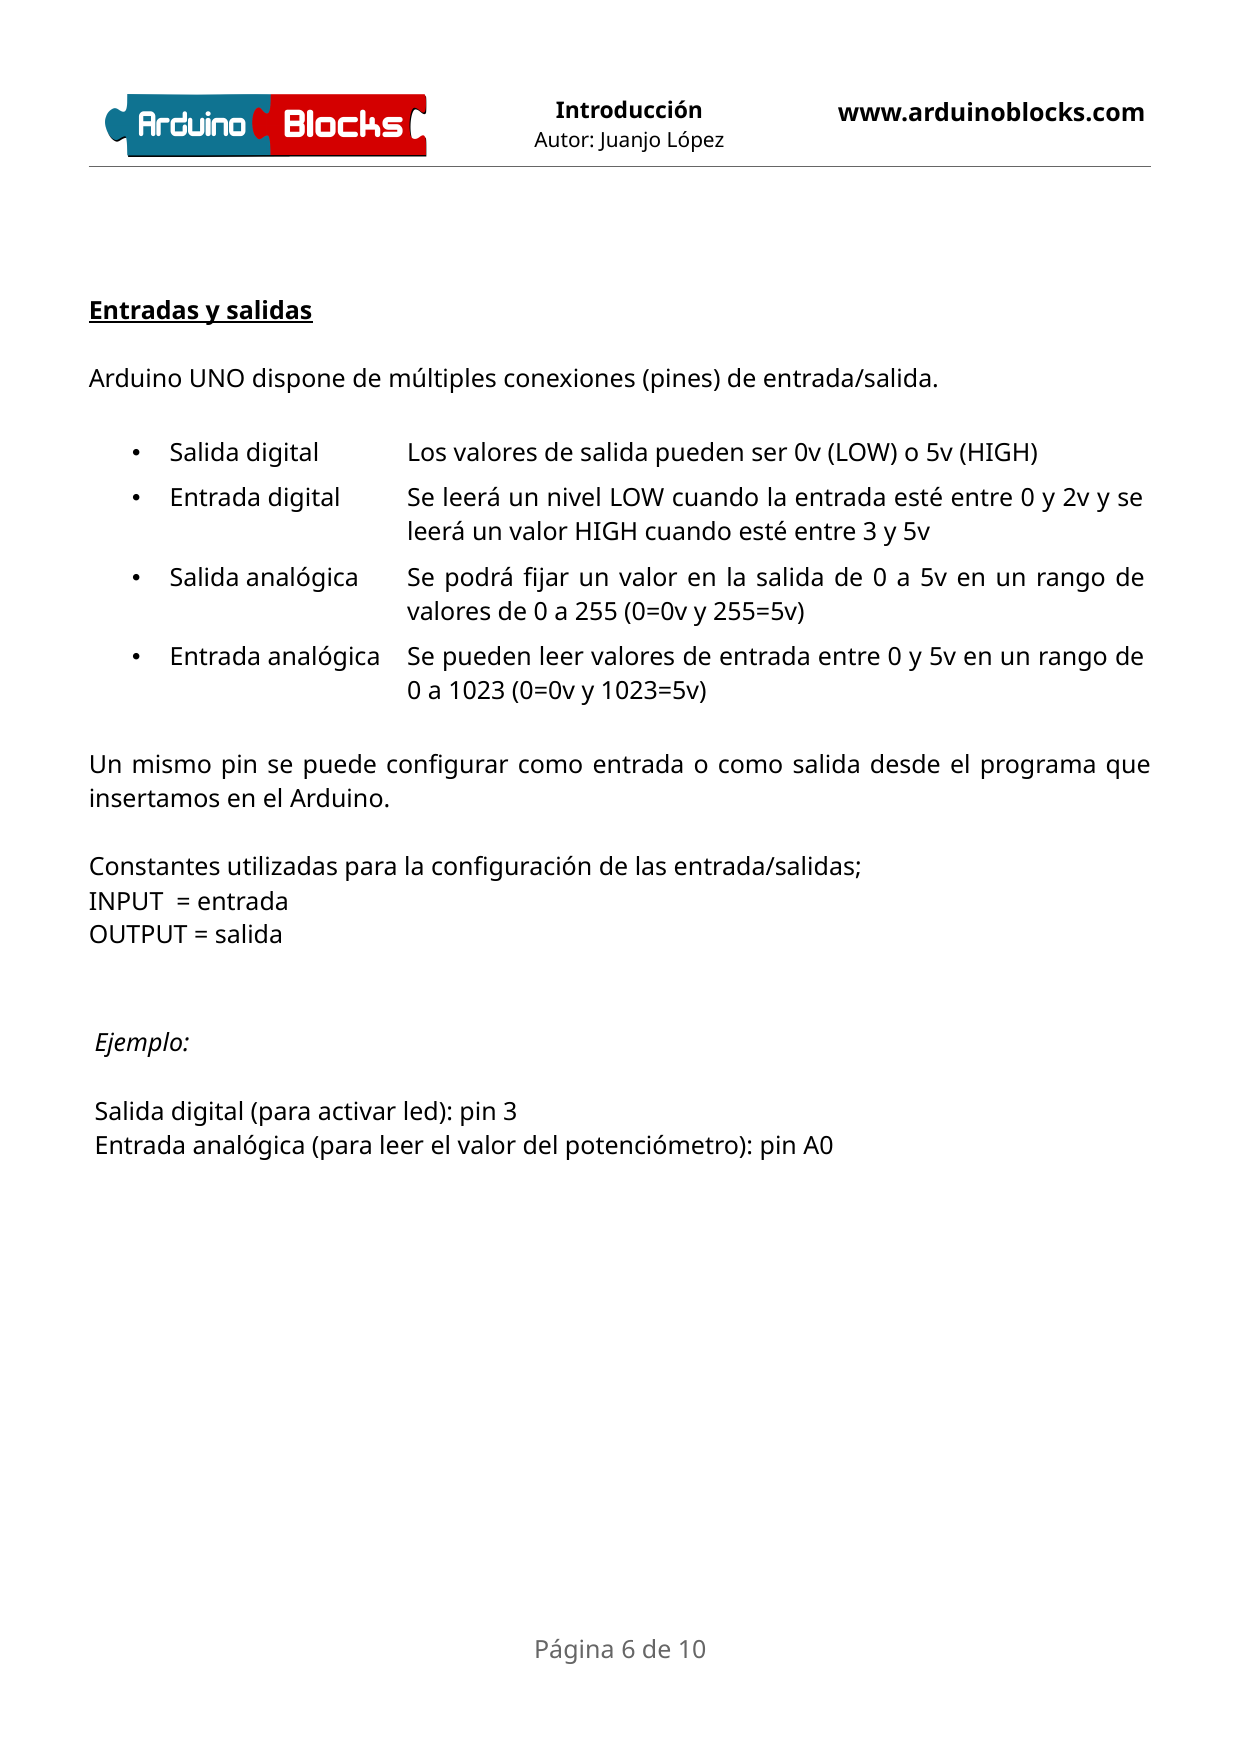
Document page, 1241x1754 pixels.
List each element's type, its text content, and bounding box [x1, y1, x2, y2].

table_cell Entrada analógica [89, 633, 401, 713]
table_cell Se podrá fijar un valor en la salida de 0 a 5v en un rango de valores de 0 a 255 (0=0v y 255=5v) [401, 554, 1151, 633]
text Constantes utilizadas para la configuración de las entrada/salidas; [88, 849, 1152, 883]
table_header Salida digital [89, 429, 401, 474]
table_cell Salida analógica [89, 554, 401, 633]
table_header Los valores de salida pueden ser 0v (LOW) o 5v (HIGH) [401, 429, 1151, 474]
table_cell Se leerá un nivel LOW cuando la entrada esté entre 0 y 2v y se leerá un valor HIGH cuando esté entre 3 y 5v [401, 474, 1151, 554]
text Arduino UNO dispone de múltiples conexiones (pines) de entrada/salida. [88, 360, 1152, 394]
text INPUT = entrada [88, 883, 1152, 917]
text Entradas y salidas [88, 292, 1152, 326]
picture [105, 94, 427, 157]
text Un mismo pin se puede configurar como entrada o como salida desde el programa que insertamos en el Arduino. [88, 747, 1152, 815]
table_cell Entrada digital [89, 474, 401, 554]
table_header Ejemplo: Salida digital (para activar led): pin 3 Entrada analógica (para leer el valor del potenciómetro): pin A0 [89, 1019, 1152, 1201]
table_cell Se pueden leer valores de entrada entre 0 y 5v en un rango de 0 a 1023 (0=0v y 1023=5v) [401, 633, 1151, 713]
text OUTPUT = salida [88, 917, 1152, 951]
